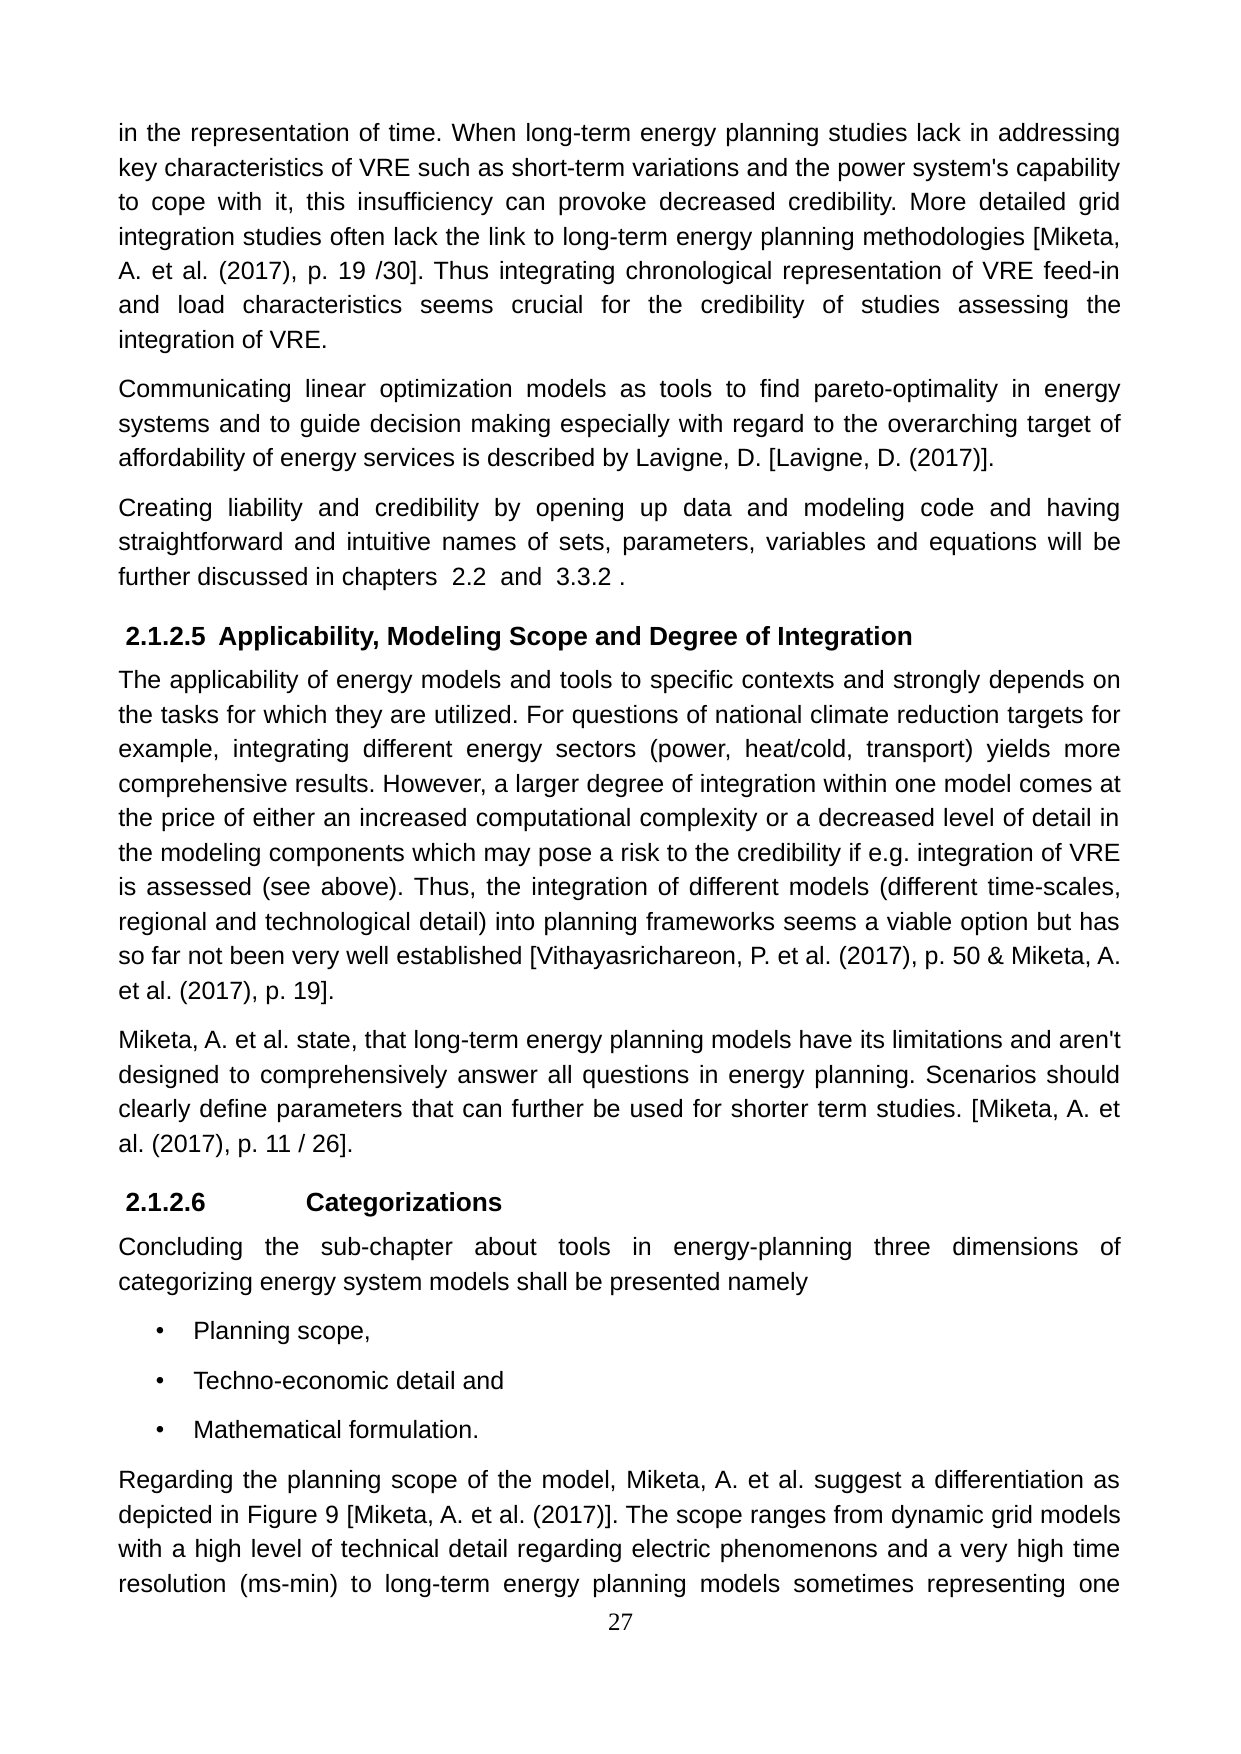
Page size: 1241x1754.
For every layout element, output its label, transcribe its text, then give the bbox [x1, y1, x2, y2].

text The applicability of energy models and tools to specific contexts and strongly depends on the tasks for which they are utilized. For questions of national climate reduction targets for example, integrating different energy sectors (power, heat/cold, transport) yields more comprehensive results. However, a larger degree of integration within one model comes at the price of either an increased computational complexity or a decreased level of detail in the modeling components which may pose a risk to the credibility if e.g. integration of VRE is assessed (see above). Thus, the integration of different models (different time-scales, regional and technological detail) into planning frameworks seems a viable option but has so far not been very well established [Vithayasrichareon, P. et al. (2017), p. 50 & Miketa, A. et al. (2017), p. 19]. [118, 666, 1122, 1004]
text Miketa, A. et al. state, that long-term energy planning models have its limitations and aren't designed to comprehensively answer all questions in energy planning. Scenarios should clearly define parameters that can further be used for shorter term studies. [Miketa, A. et al. (2017), p. 11 / 26]. [118, 1025, 1122, 1157]
list Planning scope, [156, 1316, 1122, 1345]
text Regarding the planning scope of the model, Miketa, A. et al. suggest a differentiation as depicted in Figure 9 [Miketa, A. et al. (2017)]. The scope ranges from dynamic grid models with a high level of technical detail regarding electric phenomenons and a very high time resolution (ms-min) to long-term energy planning models sometimes representing one [118, 1465, 1122, 1597]
list Techno-economic detail and [156, 1366, 1122, 1395]
text in the representation of time. When long-term energy planning studies lack in addressing key characteristics of VRE such as short-term variations and the power system's capability to cope with it, this insufficiency can provoke decreased credibility. More detailed grid integration studies often lack the link to long-term energy planning methodologies [Miketa, A. et al. (2017), p. 19 /30]. Thus integrating chronological representation of VRE feed-in and load characteristics seems crucial for the credibility of studies assessing the integration of VRE. [118, 118, 1122, 354]
text Creating liability and credibility by opening up data and modeling code and having straightforward and intuitive names of sets, parameters, variables and equations will be further discussed in chapters 2.2 and 3.3.2. [118, 493, 1122, 591]
subtitle Applicability, Modeling Scope and Degree of Integration [118, 620, 1122, 651]
subtitle Categorizations [118, 1187, 1122, 1217]
text Concluding the sub-chapter about tools in energy-planning three dimensions of categorizing energy system models shall be presented namely [118, 1232, 1122, 1296]
text Communicating linear optimization models as tools to find pareto-optimality in energy systems and to guide decision making especially with regard to the overarching target of affordability of energy services is described by Lavigne, D. [Lavigne, D. (2017)]. [118, 374, 1122, 472]
list Mathematical formulation. [156, 1416, 1122, 1444]
